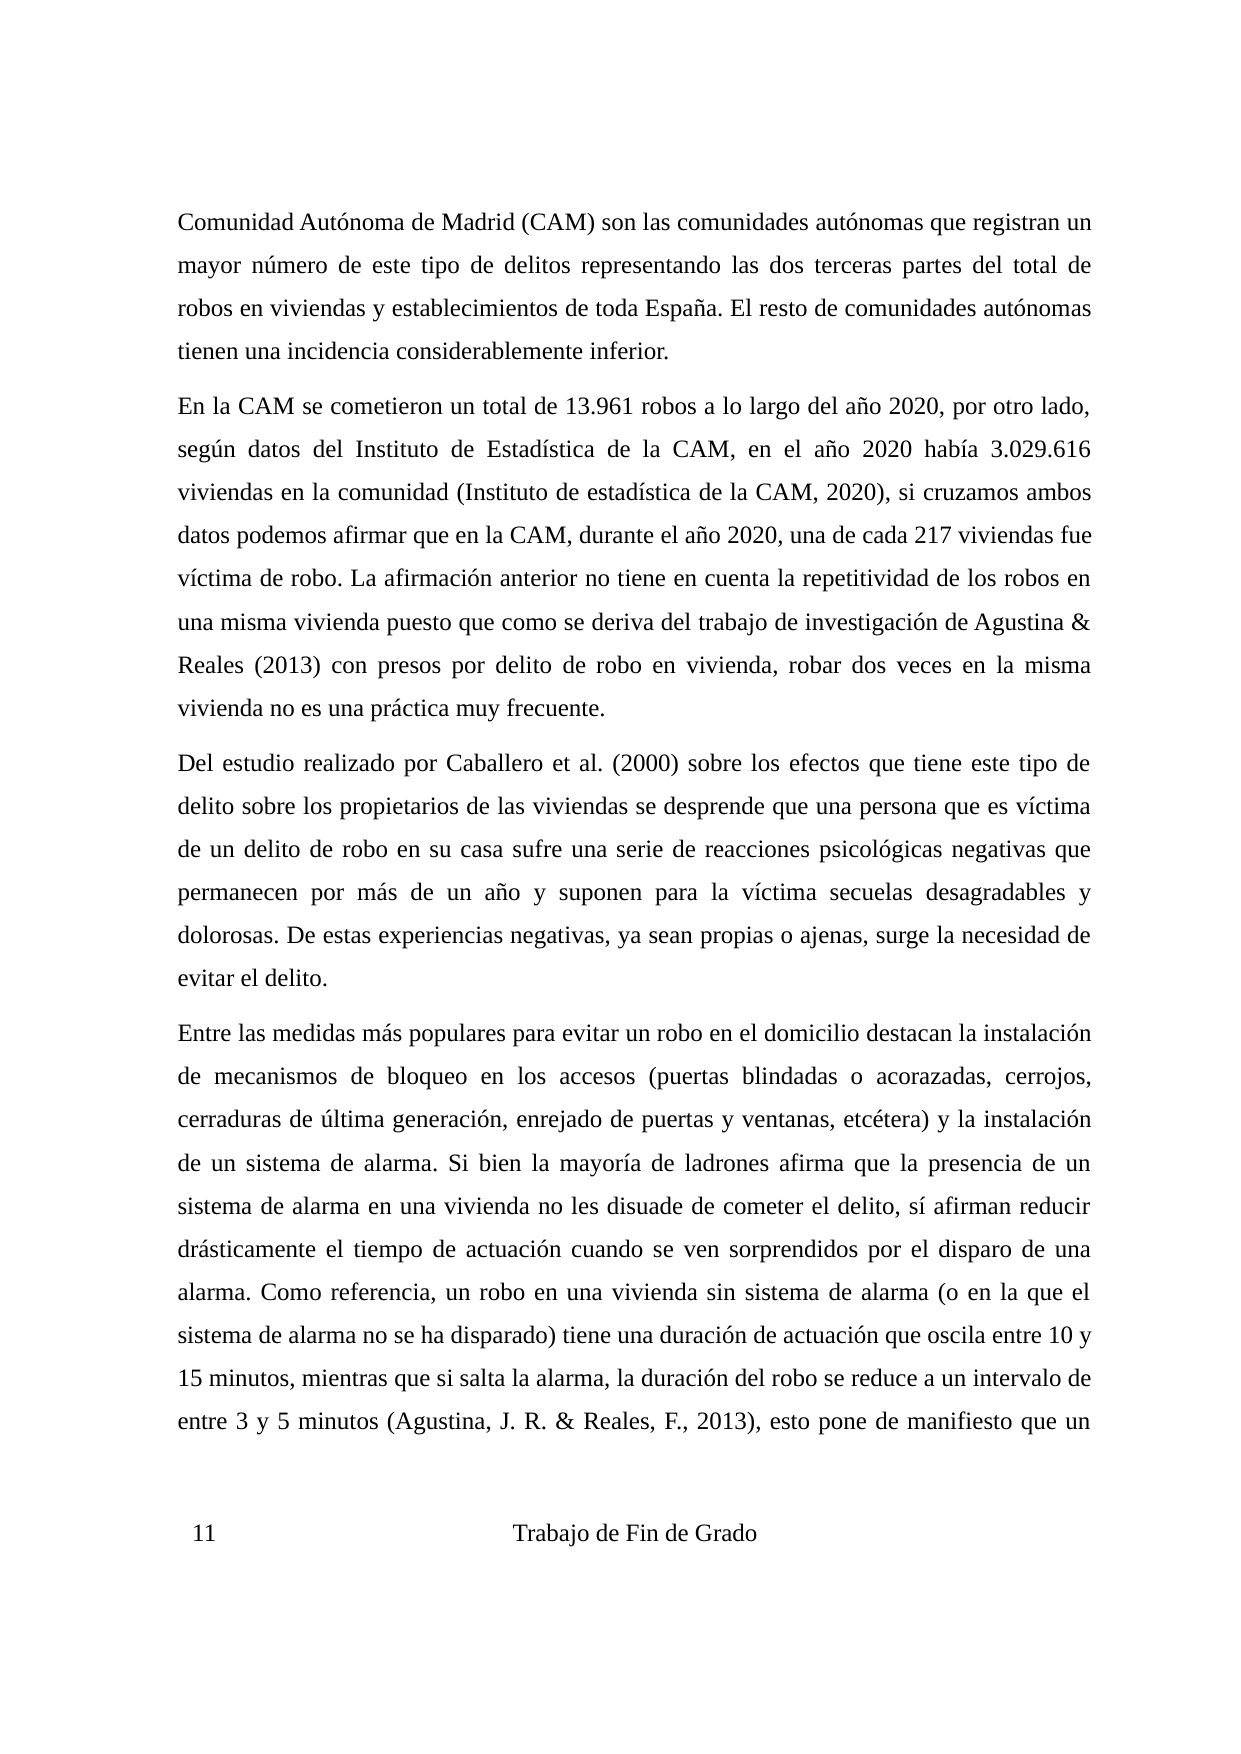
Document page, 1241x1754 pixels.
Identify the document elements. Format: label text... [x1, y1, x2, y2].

text Del estudio realizado por Caballero et al. (2000) sobre los efectos que tiene este tipo de delito sobre los propietarios de las viviendas se desprende que una persona que es víctima de un delito de robo en su casa sufre una serie de reacciones psicológicas negativas que permanecen por más de un año y suponen para la víctima secuelas desagradables y dolorosas. De estas experiencias negativas, ya sean propias o ajenas, surge la necesidad de evitar el delito. [177, 748, 1092, 992]
text Entre las medidas más populares para evitar un robo en el domicilio destacan la instalación de mecanismos de bloqueo en los accesos (puertas blindadas o acorazadas, cerrojos, cerraduras de última generación, enrejado de puertas y ventanas, etcétera) y la instalación de un sistema de alarma. Si bien la mayoría de ladrones afirma que la presencia de un sistema de alarma en una vivienda no les disuade de cometer el delito, sí afirman reducir drásticamente el tiempo de actuación cuando se ven sorprendidos por el disparo de una alarma. Como referencia, un robo en una vivienda sin sistema de alarma (o en la que el sistema de alarma no se ha disparado) tiene una duración de actuación que oscila entre 10 y 15 minutos, mientras que si salta la alarma, la duración del robo se reduce a un intervalo de entre 3 y 5 minutos (Agustina, J. R. & Reales, F., 2013), esto pone de manifiesto que un [177, 1018, 1092, 1435]
text La Tabla 1 refleja el número de robos en viviendas y establecimientos por comunidades y ciudades autónomas en el año 2020, que es el periodo más reciente con datos consolidados. En esta tabla se puede ver cómo Cataluña, Andalucía, la Comunidad Valenciana y la Comunidad Autónoma de Madrid (CAM) son las comunidades autónomas que registran un mayor número de este tipo de delitos representando las dos terceras partes del total de robos en viviendas y establecimientos de toda España. El resto de comunidades autónomas tienen una incidencia considerablemente inferior. [177, 207, 1092, 365]
text En la CAM se cometieron un total de 13.961 robos a lo largo del año 2020, por otro lado, según datos del Instituto de Estadística de la CAM, en el año 2020 había 3.029.616 viviendas en la comunidad (Instituto de estadística de la CAM, 2020), si cruzamos ambos datos podemos afirmar que en la CAM, durante el año 2020, una de cada 217 viviendas fue víctima de robo. La afirmación anterior no tiene en cuenta la repetitividad de los robos en una misma vivienda puesto que como se deriva del trabajo de investigación de Agustina & Reales (2013) con presos por delito de robo en vivienda, robar dos veces en la misma vivienda no es una práctica muy frecuente. [177, 391, 1092, 722]
